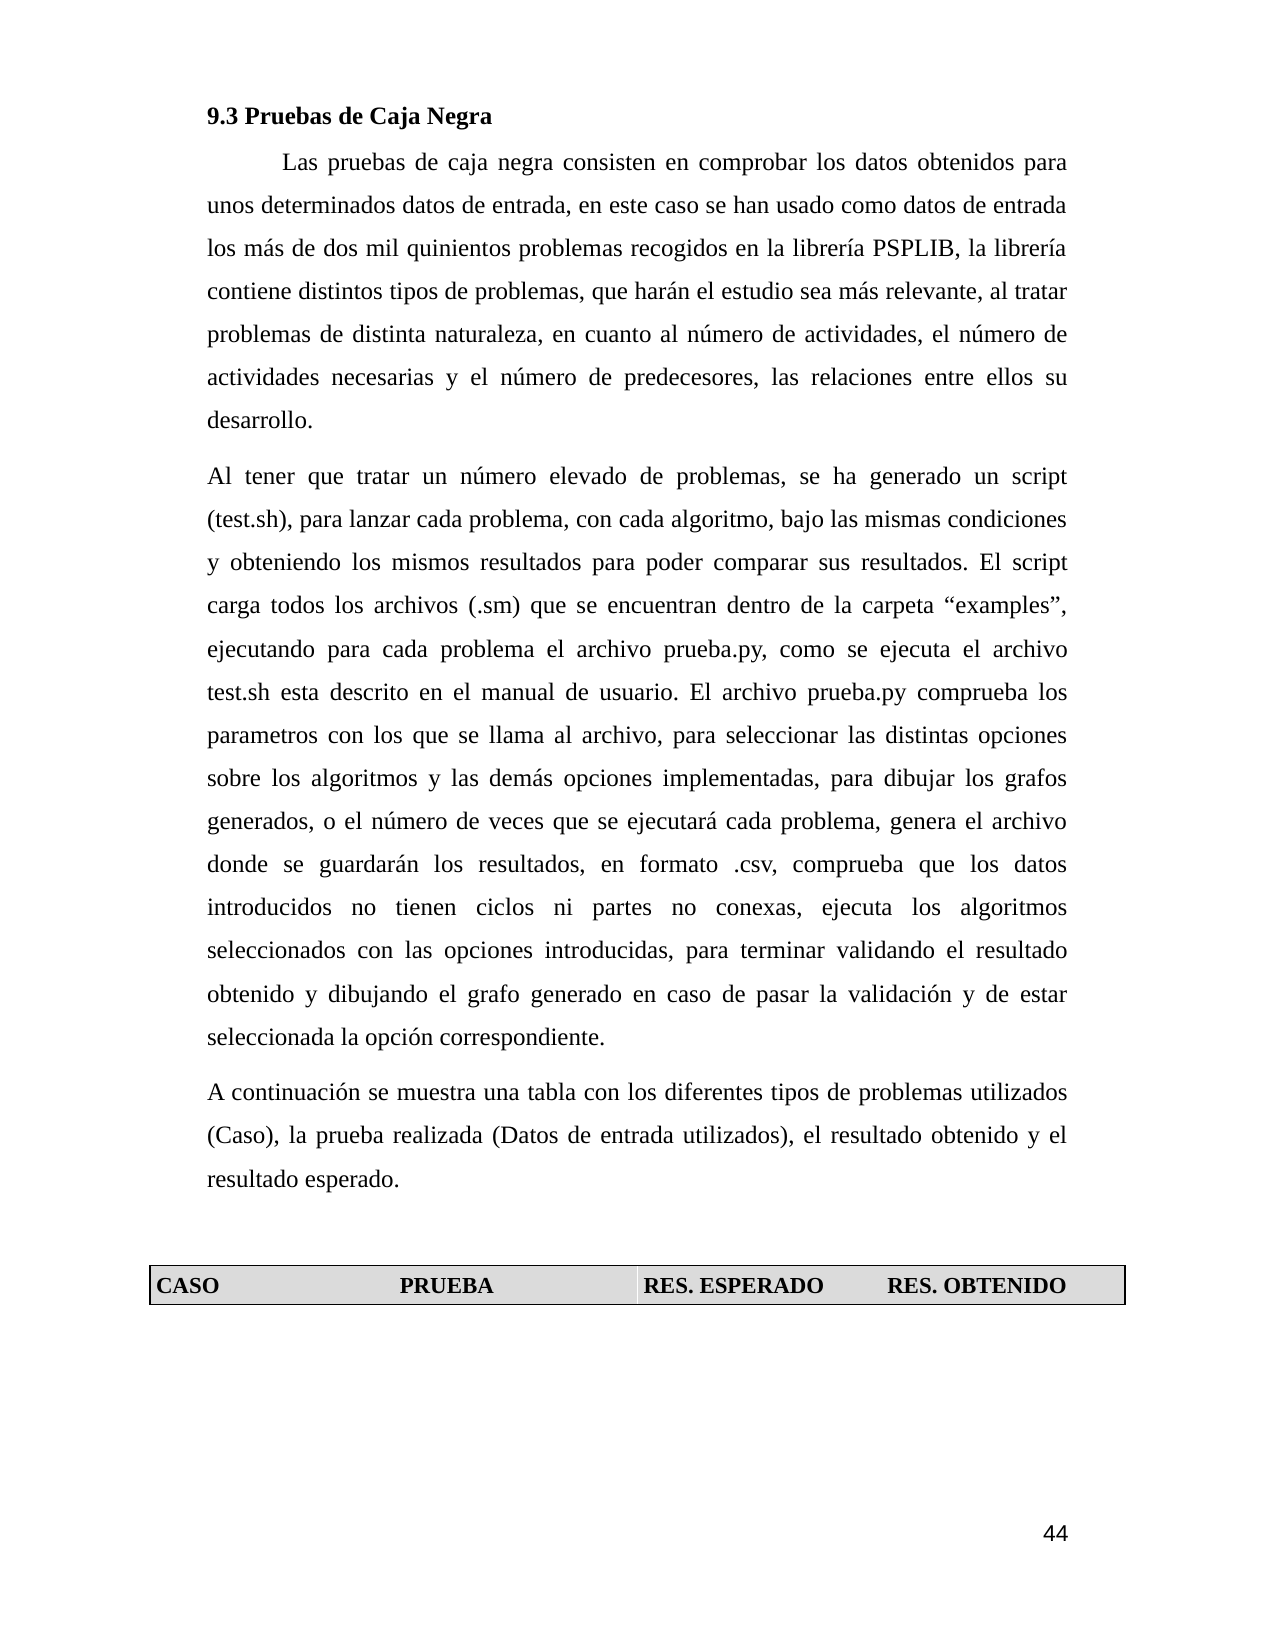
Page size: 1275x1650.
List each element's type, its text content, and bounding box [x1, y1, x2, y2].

table_header RES. OBTENIDO [881, 1266, 1124, 1304]
table_header RES. ESPERADO [638, 1266, 881, 1304]
text 9.3 Pruebas de Caja Negra [207, 101, 1068, 130]
text Al tener que tratar un número elevado de problemas, se ha generado un script (test.sh), para lanzar cada problema, con cada algoritmo, bajo las mismas condiciones y obteniendo los mismos resultados para poder comparar sus resultados. El script carga todos los archivos (.sm) que se encuentran dentro de la carpeta “examples”, ejecutando para cada problema el archivo prueba.py, como se ejecuta el archivo test.sh esta descrito en el manual de usuario. El archivo prueba.py comprueba los parametros con los que se llama al archivo, para seleccionar las distintas opciones sobre los algoritmos y las demás opciones implementadas, para dibujar los grafos generados, o el número de veces que se ejecutará cada problema, genera el archivo donde se guardarán los resultados, en formato .csv, comprueba que los datos introducidos no tienen ciclos ni partes no conexas, ejecuta los algoritmos seleccionados con las opciones introducidas, para terminar validando el resultado obtenido y dibujando el grafo generado en caso de pasar la validación y de estar seleccionada la opción correspondiente. [207, 461, 1068, 1051]
text A continuación se muestra una tabla con los diferentes tipos de problemas utilizados (Caso), la prueba realizada (Datos de entrada utilizados), el resultado obtenido y el resultado esperado. [207, 1077, 1068, 1192]
table_header CASO [151, 1266, 394, 1304]
text Las pruebas de caja negra consisten en comprobar los datos obtenidos para unos determinados datos de entrada, en este caso se han usado como datos de entrada los más de dos mil quinientos problemas recogidos en la librería PSPLIB, la librería contiene distintos tipos de problemas, que harán el estudio sea más relevante, al tratar problemas de distinta naturaleza, en cuanto al número de actividades, el número de actividades necesarias y el número de predecesores, las relaciones entre ellos su desarrollo. [207, 147, 1068, 434]
table_header PRUEBA [394, 1266, 637, 1304]
